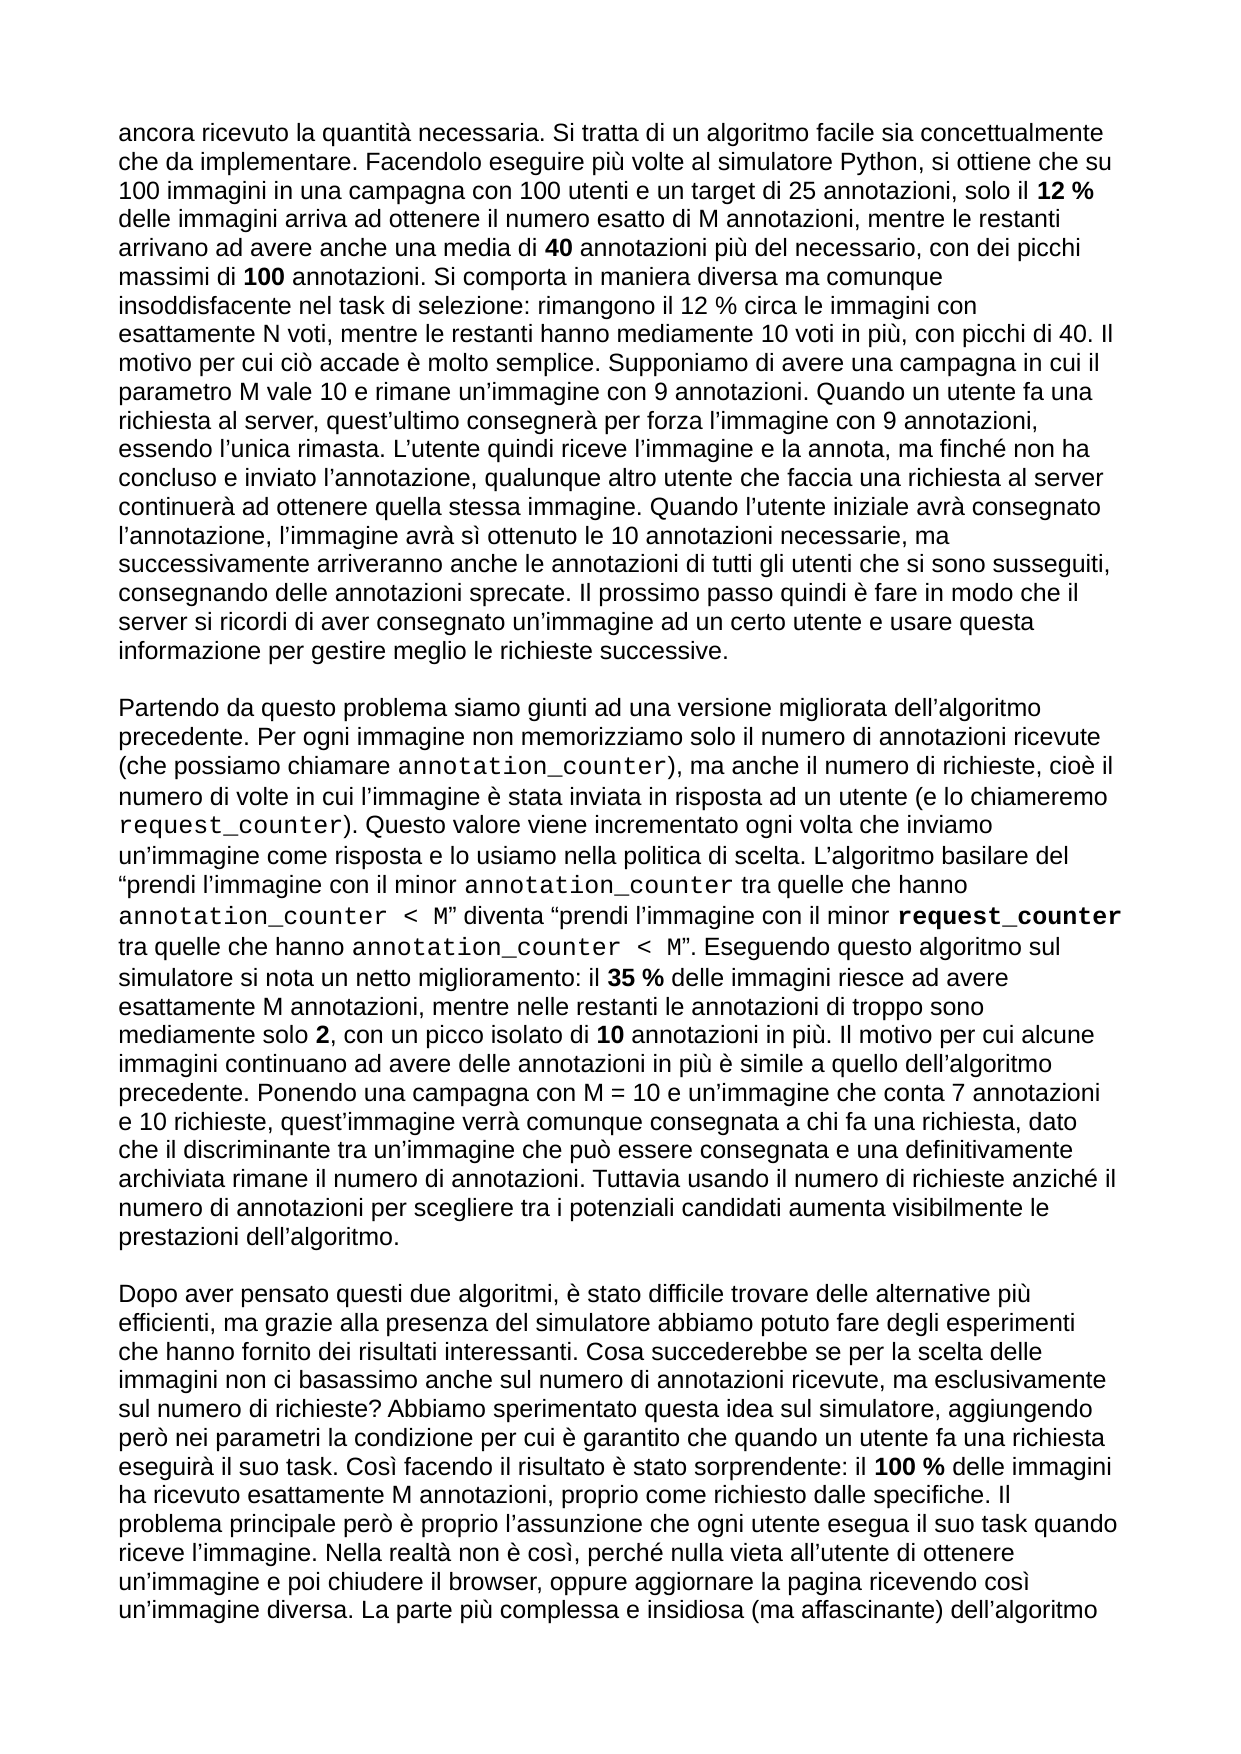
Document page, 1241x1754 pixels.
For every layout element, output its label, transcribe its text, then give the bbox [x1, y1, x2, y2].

text Partendo da questo problema siamo giunti ad una versione migliorata dell’algoritmo precedente. Per ogni immagine non memorizziamo solo il numero di annotazioni ricevute (che possiamo chiamare annotation_counter), ma anche il numero di richieste, cioè il numero di volte in cui l’immagine è stata inviata in risposta ad un utente (e lo chiameremo request_counter). Questo valore viene incrementato ogni volta che inviamo un’immagine come risposta e lo usiamo nella politica di scelta. L’algoritmo basilare del “prendi l’immagine con il minor annotation_counter tra quelle che hanno annotation_counter < M” diventa “prendi l’immagine con il minor request_counter tra quelle che hanno annotation_counter < M”. Eseguendo questo algoritmo sul simulatore si nota un netto miglioramento: il 35 % delle immagini riesce ad avere esattamente M annotazioni, mentre nelle restanti le annotazioni di troppo sono mediamente solo 2, con un picco isolato di 10 annotazioni in più. Il motivo per cui alcune immagini continuano ad avere delle annotazioni in più è simile a quello dell’algoritmo precedente. Ponendo una campagna con M = 10 e un’immagine che conta 7 annotazioni e 10 richieste, quest’immagine verrà comunque consegnata a chi fa una richiesta, dato che il discriminante tra un’immagine che può essere consegnata e una definitivamente archiviata rimane il numero di annotazioni. Tuttavia usando il numero di richieste anziché il numero di annotazioni per scegliere tra i potenziali candidati aumenta visibilmente le prestazioni dell’algoritmo. [118, 693, 1122, 1250]
text ancora ricevuto la quantità necessaria. Si tratta di un algoritmo facile sia concettualmente che da implementare. Facendolo eseguire più volte al simulatore Python, si ottiene che su 100 immagini in una campagna con 100 utenti e un target di 25 annotazioni, solo il 12 % delle immagini arriva ad ottenere il numero esatto di M annotazioni, mentre le restanti arrivano ad avere anche una media di 40 annotazioni più del necessario, con dei picchi massimi di 100 annotazioni. Si comporta in maniera diversa ma comunque insoddisfacente nel task di selezione: rimangono il 12 % circa le immagini con esattamente N voti, mentre le restanti hanno mediamente 10 voti in più, con picchi di 40. Il motivo per cui ciò accade è molto semplice. Supponiamo di avere una campagna in cui il parametro M vale 10 e rimane un’immagine con 9 annotazioni. Quando un utente fa una richiesta al server, quest’ultimo consegnerà per forza l’immagine con 9 annotazioni, essendo l’unica rimasta. L’utente quindi riceve l’immagine e la annota, ma finché non ha concluso e inviato l’annotazione, qualunque altro utente che faccia una richiesta al server continuerà ad ottenere quella stessa immagine. Quando l’utente iniziale avrà consegnato l’annotazione, l’immagine avrà sì ottenuto le 10 annotazioni necessarie, ma successivamente arriveranno anche le annotazioni di tutti gli utenti che si sono susseguiti, consegnando delle annotazioni sprecate. Il prossimo passo quindi è fare in modo che il server si ricordi di aver consegnato un’immagine ad un certo utente e usare questa informazione per gestire meglio le richieste successive. [118, 118, 1122, 664]
text Dopo aver pensato questi due algoritmi, è stato difficile trovare delle alternative più efficienti, ma grazie alla presenza del simulatore abbiamo potuto fare degli esperimenti che hanno fornito dei risultati interessanti. Cosa succederebbe se per la scelta delle immagini non ci basassimo anche sul numero di annotazioni ricevute, ma esclusivamente sul numero di richieste? Abbiamo sperimentato questa idea sul simulatore, aggiungendo però nei parametri la condizione per cui è garantito che quando un utente fa una richiesta eseguirà il suo task. Così facendo il risultato è stato sorprendente: il 100 % delle immagini ha ricevuto esattamente M annotazioni, proprio come richiesto dalle specifiche. Il problema principale però è proprio l’assunzione che ogni utente esegua il suo task quando riceve l’immagine. Nella realtà non è così, perché nulla vieta all’utente di ottenere un’immagine e poi chiudere il browser, oppure aggiornare la pagina ricevendo così un’immagine diversa. La parte più complessa e insidiosa (ma affascinante) dell’algoritmo [118, 1279, 1122, 1624]
